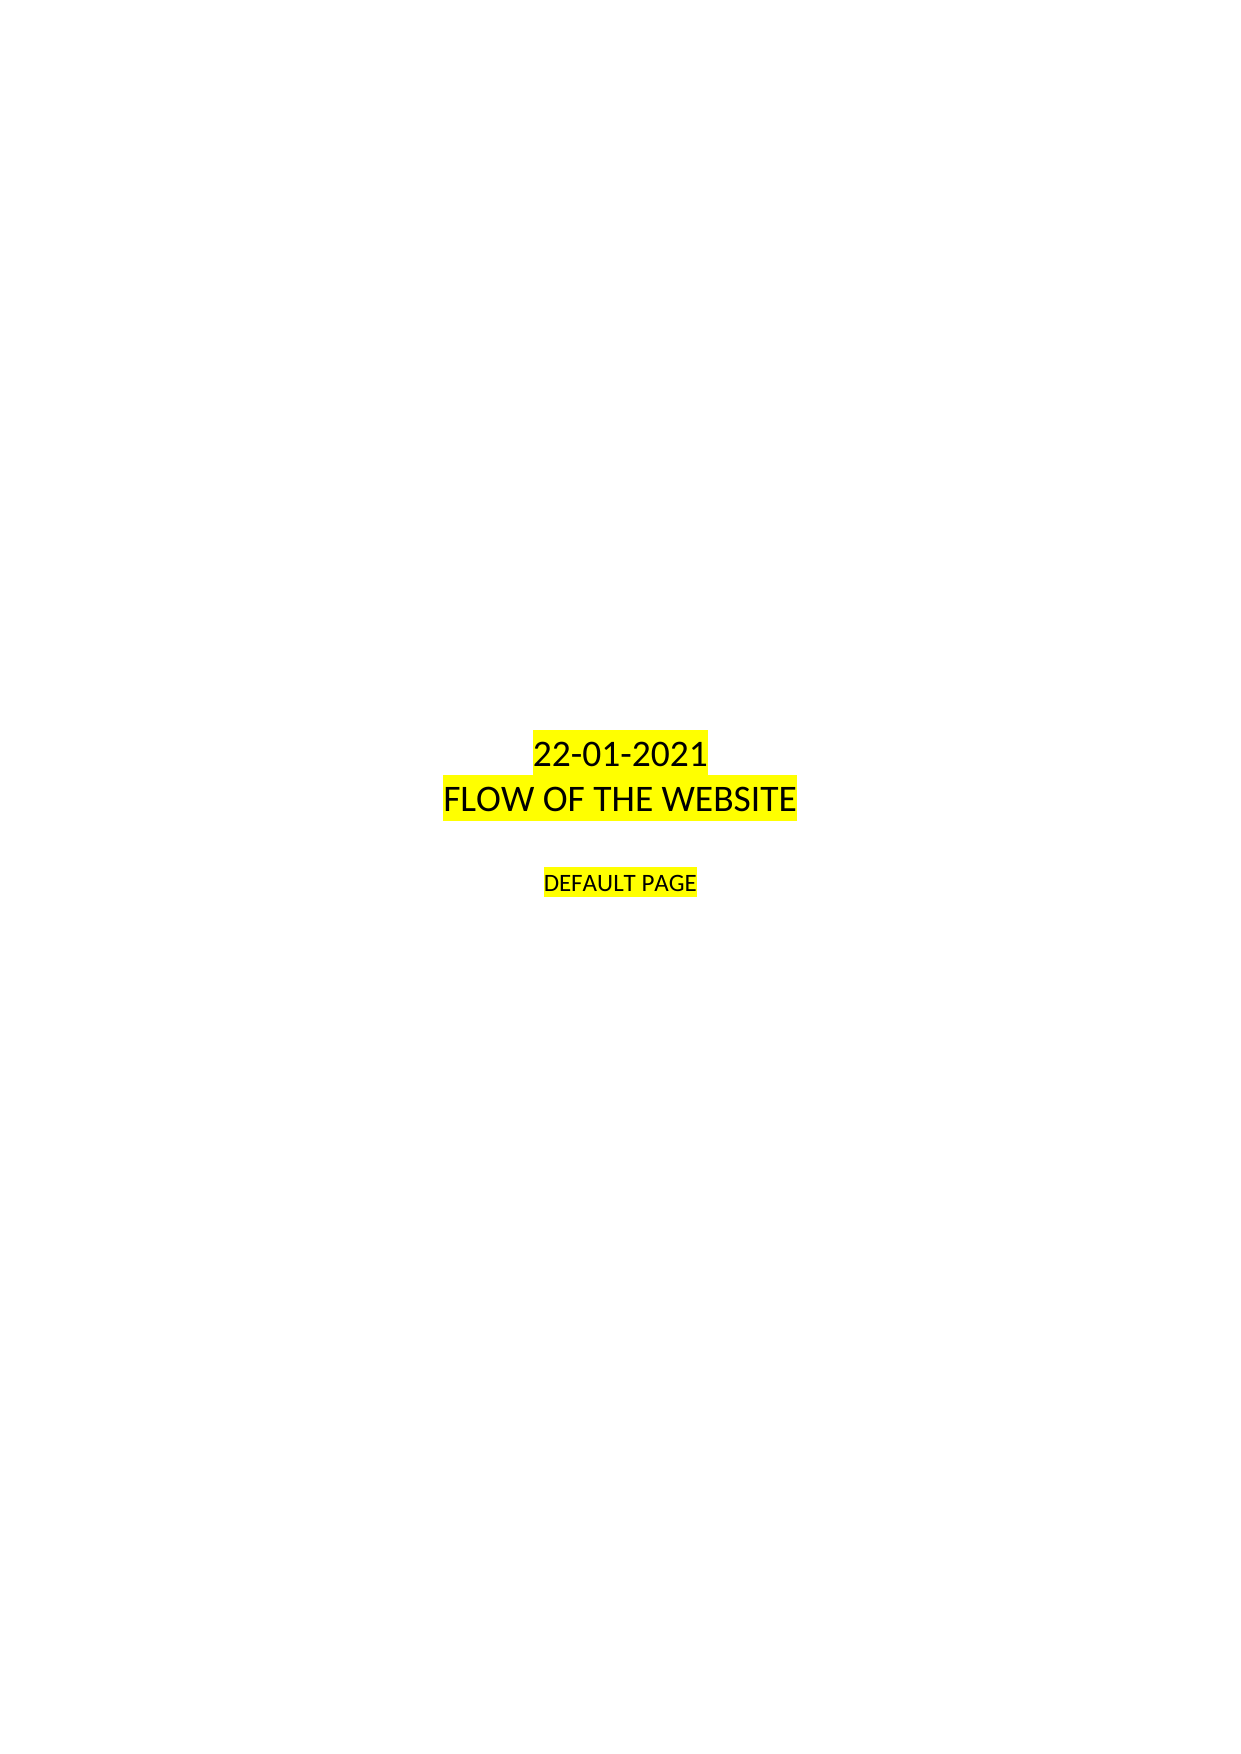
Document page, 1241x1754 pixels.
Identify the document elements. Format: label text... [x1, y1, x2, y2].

list DEFAULT PAGE [150, 867, 1090, 897]
text 22-01-2021 [150, 729, 1090, 775]
text FLOW OF THE WEBSITE [150, 775, 1090, 821]
